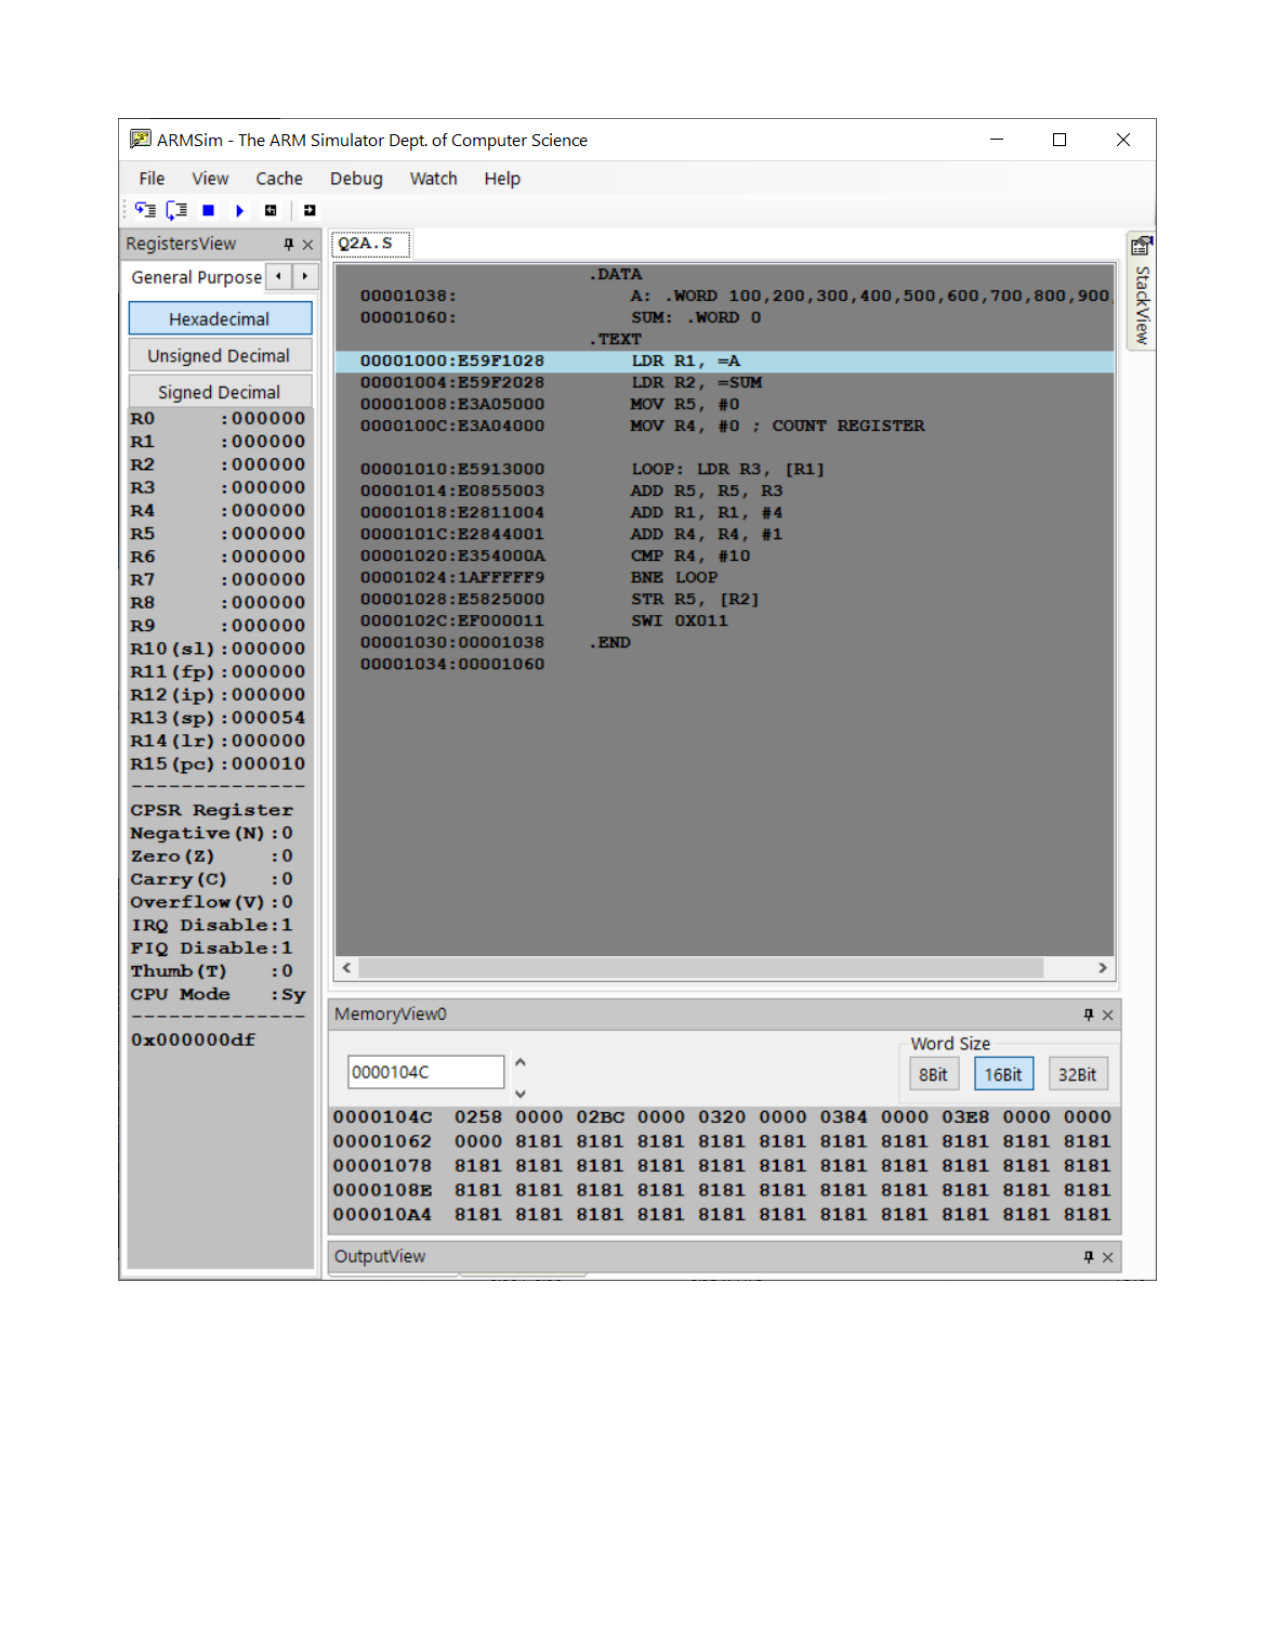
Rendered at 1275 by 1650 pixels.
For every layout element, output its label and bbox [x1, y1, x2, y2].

picture [118, 118, 1157, 1281]
